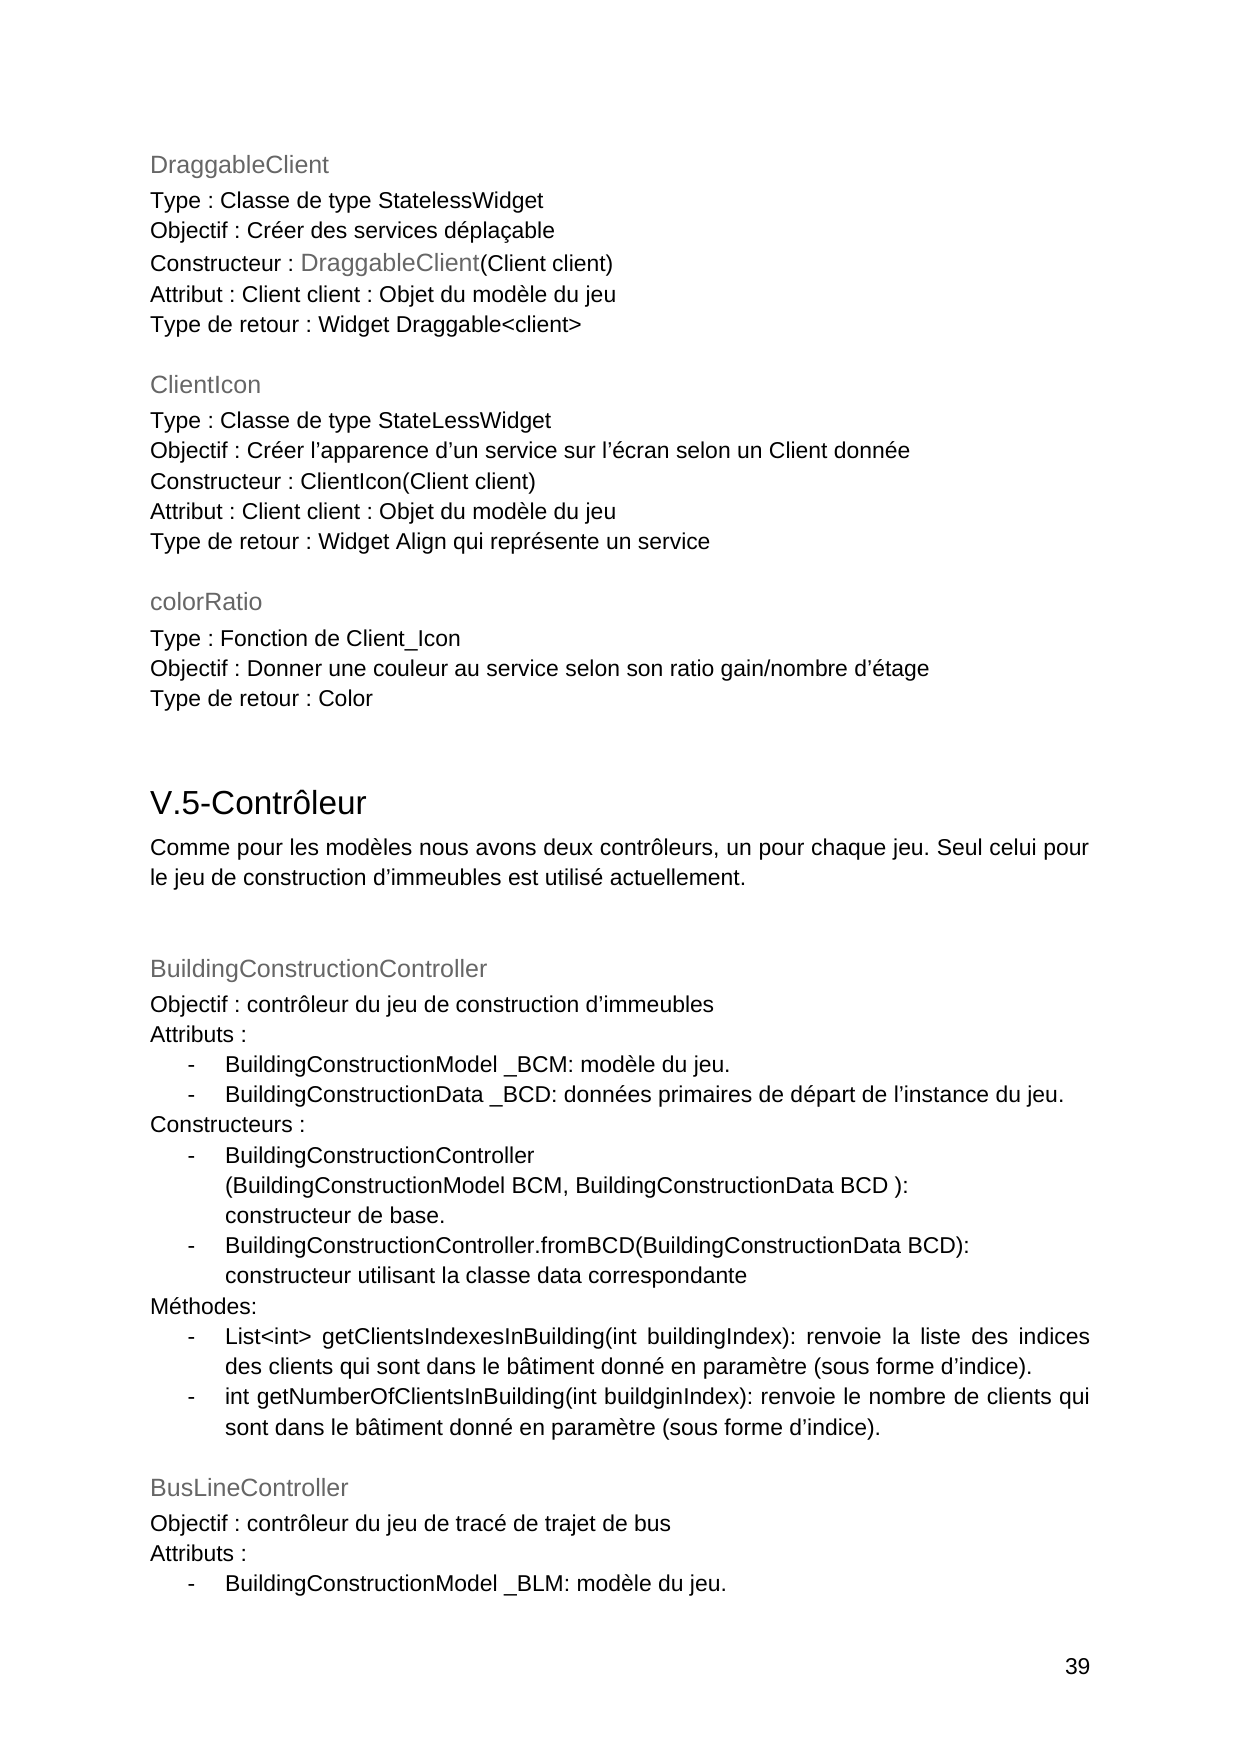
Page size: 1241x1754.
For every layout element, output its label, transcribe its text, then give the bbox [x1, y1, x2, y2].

text Type de retour : Widget Align qui représente un service [150, 528, 1090, 554]
list BuildingConstructionModel _BLM: modèle du jeu. [187, 1570, 1090, 1597]
subtitle V.5-Contrôleur [150, 783, 1090, 821]
subtitle BuildingConstructionController [150, 953, 1090, 982]
list BuildingConstructionController.fromBCD(BuildingConstructionData BCD): [187, 1232, 1090, 1259]
text Attribut : Client client : Objet du modèle du jeu [150, 498, 1090, 524]
text Attribut : Client client : Objet du modèle du jeu [150, 281, 1090, 307]
text Objectif : Donner une couleur au service selon son ratio gain/nombre d’étage [150, 655, 1090, 681]
subtitle DraggableClient [150, 150, 1090, 179]
text constructeur utilisant la classe data correspondante [225, 1262, 1090, 1289]
text Objectif : Créer des services déplaçable [150, 217, 1090, 244]
text (BuildingConstructionModel BCM, BuildingConstructionData BCD ): [225, 1172, 1090, 1198]
text Méthodes: [150, 1293, 1090, 1319]
list List<int> getClientsIndexesInBuilding(int buildingIndex): renvoie la liste des indices des clients qui sont dans le bâtiment donné en paramètre (sous forme d’indice). [187, 1323, 1090, 1379]
list BuildingConstructionController [187, 1142, 1090, 1168]
list int getNumberOfClientsInBuilding(int buildginIndex): renvoie le nombre de clients qui sont dans le bâtiment donné en paramètre (sous forme d’indice). [187, 1383, 1090, 1440]
subtitle BusLineController [150, 1473, 1090, 1502]
text Constructeurs : [150, 1111, 1090, 1138]
text Attributs : [150, 1021, 1090, 1047]
text Type : Classe de type StatelessWidget [150, 187, 1090, 213]
list BuildingConstructionModel _BCM: modèle du jeu. [187, 1051, 1090, 1077]
text Attributs : [150, 1540, 1090, 1567]
list BuildingConstructionData _BCD: données primaires de départ de l’instance du jeu. [187, 1081, 1090, 1108]
text Type de retour : Color [150, 685, 1090, 711]
text Objectif : Créer l’apparence d’un service sur l’écran selon un Client donnée [150, 437, 1090, 464]
text Objectif : contrôleur du jeu de construction d’immeubles [150, 991, 1090, 1017]
text constructeur de base. [225, 1202, 1090, 1228]
text Constructeur : ClientIcon(Client client) [150, 468, 1090, 494]
subtitle ClientIcon [150, 370, 1090, 399]
text Comme pour les modèles nous avons deux contrôleurs, un pour chaque jeu. Seul celui pour le jeu de construction d’immeubles est utilisé actuellement. [150, 834, 1090, 890]
text Constructeur : DraggableClient(Client client) [150, 247, 1090, 276]
text Type : Fonction de Client_Icon [150, 624, 1090, 651]
subtitle colorRatio [150, 587, 1090, 616]
text Type : Classe de type StateLessWidget [150, 407, 1090, 433]
text Objectif : contrôleur du jeu de tracé de trajet de bus [150, 1510, 1090, 1536]
text Type de retour : Widget Draggable<client> [150, 311, 1090, 337]
